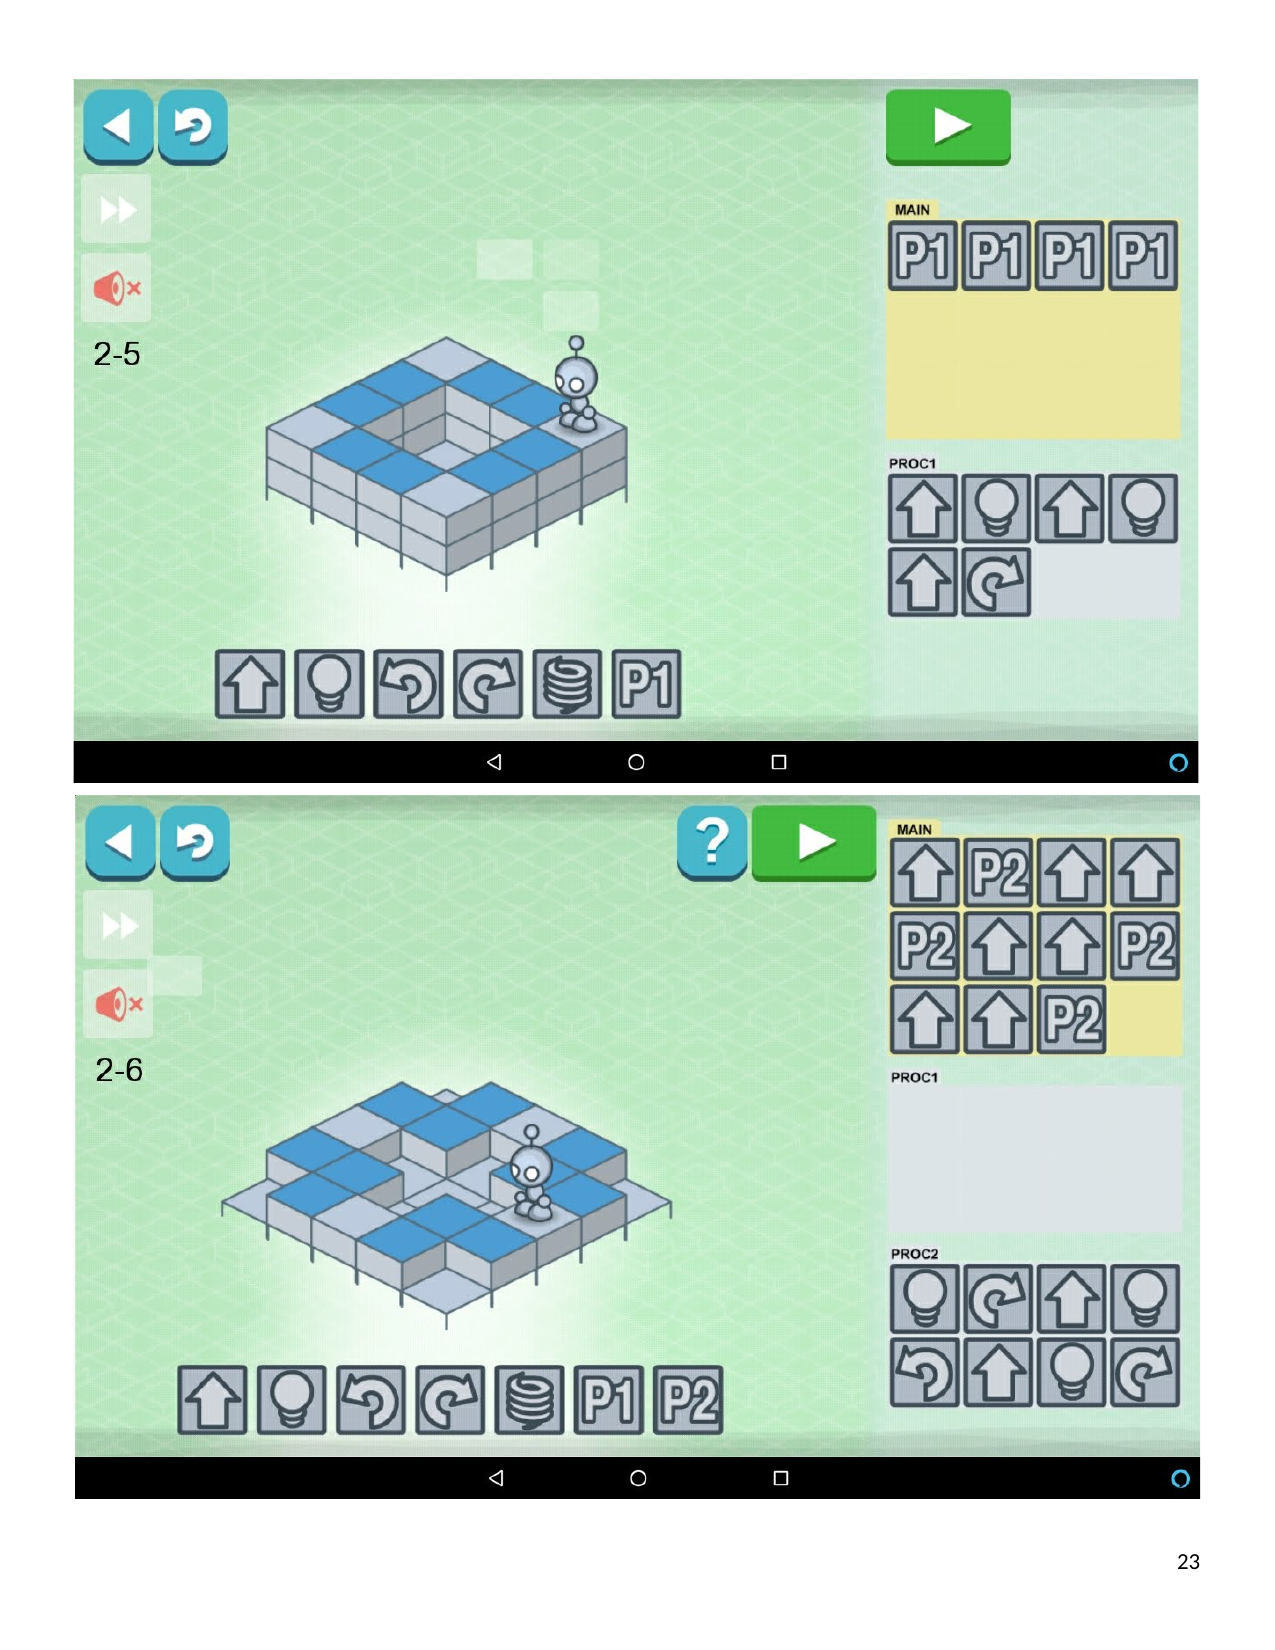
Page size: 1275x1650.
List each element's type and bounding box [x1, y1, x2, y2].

picture [75, 795, 1200, 1499]
picture [73, 79, 1199, 783]
